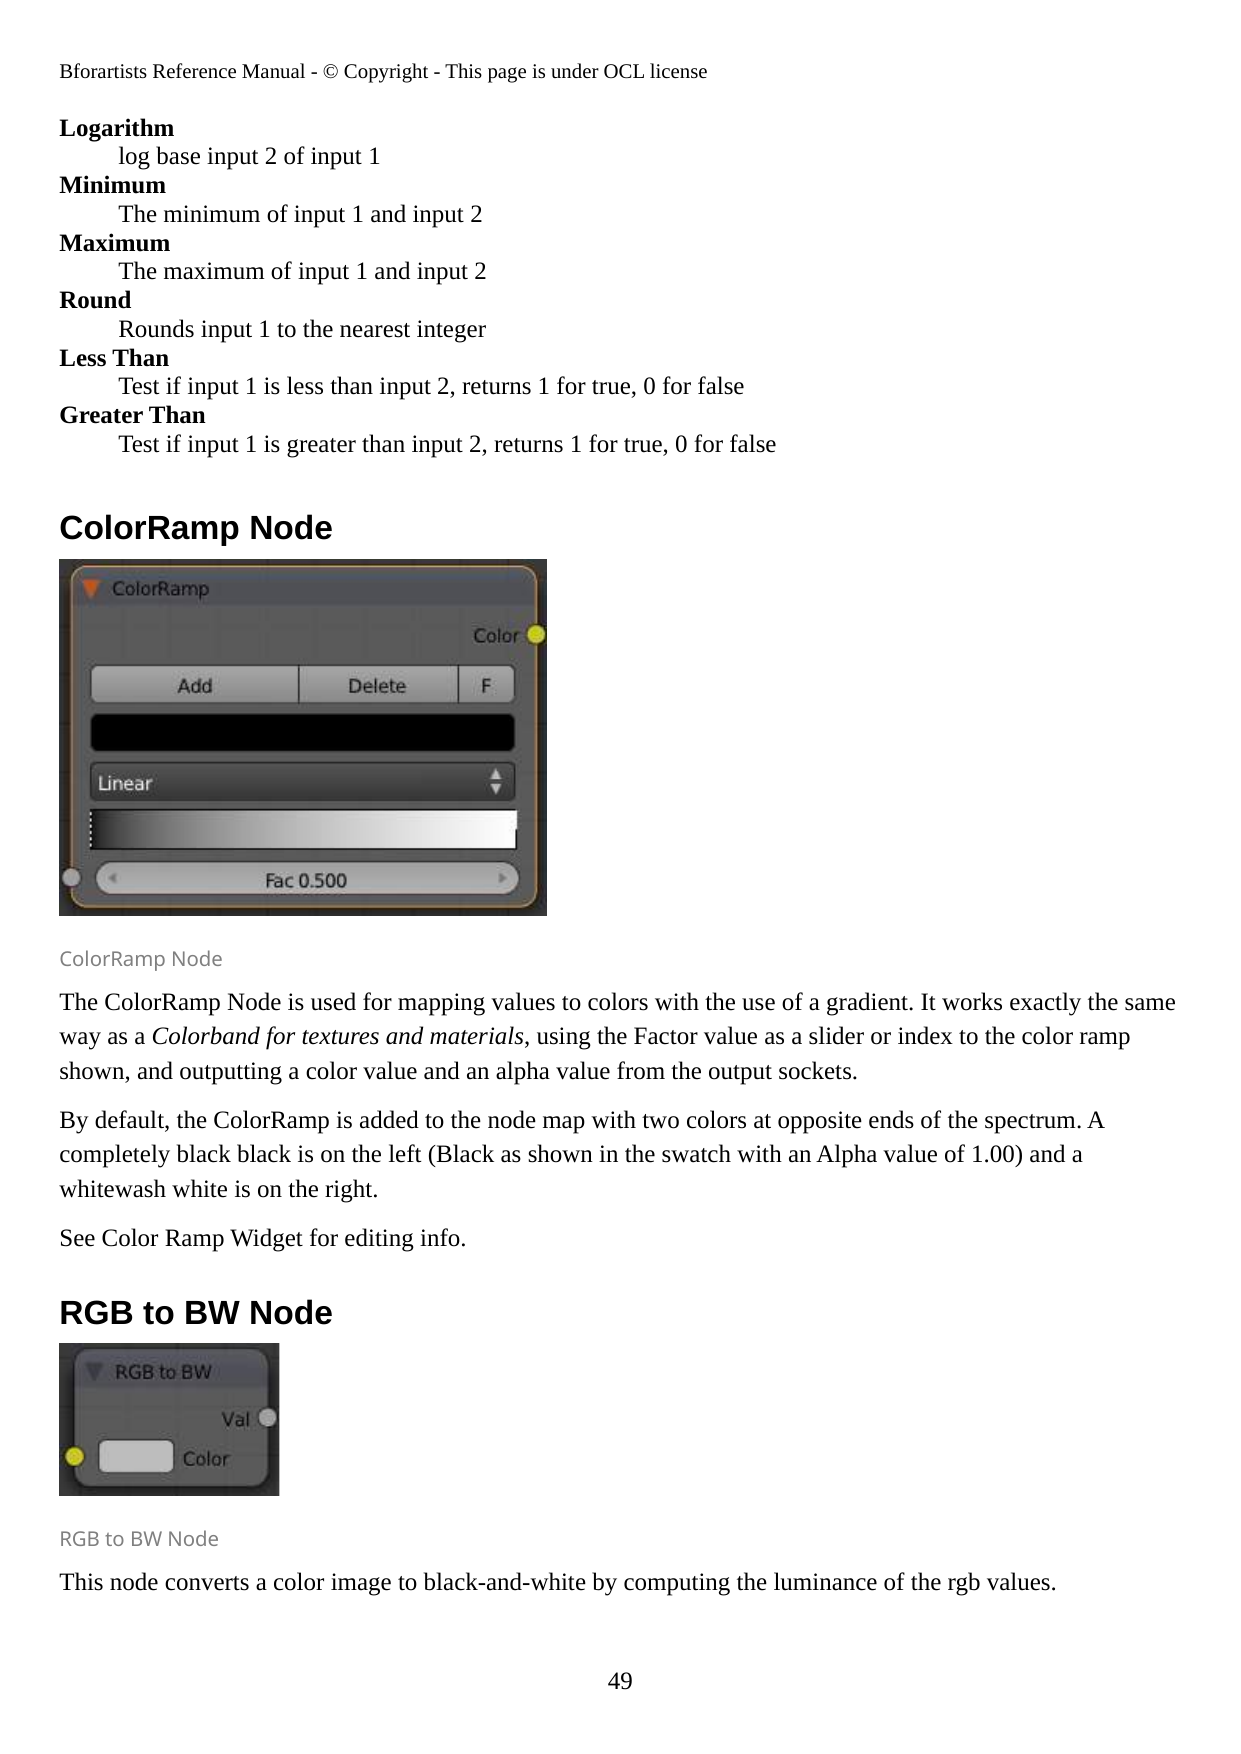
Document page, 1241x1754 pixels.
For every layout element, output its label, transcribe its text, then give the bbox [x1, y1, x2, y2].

list Test if input 1 is greater than input 2, returns 1 for true, 0 for false [118, 429, 1181, 458]
text By default, the ColorRamp is added to the node map with two colors at opposite ends of the spectrum. A completely black black is on the left (Black as shown in the swatch with an Alpha value of 1.00) and a whitewash white is on the right. [59, 1105, 1181, 1202]
subtitle Less Than [59, 343, 1181, 371]
picture [59, 559, 547, 916]
text This node converts a color image to black-and-white by computing the luminance of the rgb values. [59, 1567, 1181, 1596]
text See Color Ramp Widget for editing info. [59, 1223, 1181, 1252]
text RGB to BW Node [59, 1521, 1181, 1553]
subtitle Minimum [59, 170, 1181, 199]
text The ColorRamp Node is used for mapping values to colors with the use of a gradient. It works exactly the same way as a Colorband for textures and materials, using the Factor value as a slider or index to the color ramp shown, and outputting a color value and an alpha value from the output sockets. [59, 987, 1181, 1084]
subtitle Greater Than [59, 400, 1181, 429]
list The minimum of input 1 and input 2 [118, 199, 1181, 228]
subtitle Logarithm [59, 113, 1181, 141]
subtitle RGB to BW Node [59, 1293, 1181, 1331]
list log base input 2 of input 1 [118, 141, 1181, 170]
subtitle Maximum [59, 228, 1181, 256]
subtitle Round [59, 285, 1181, 314]
list Rounds input 1 to the nearest integer [118, 314, 1181, 343]
list The maximum of input 1 and input 2 [118, 256, 1181, 285]
list Test if input 1 is less than input 2, returns 1 for true, 0 for false [118, 371, 1181, 400]
subtitle ColorRamp Node [59, 508, 1181, 547]
text ColorRamp Node [59, 941, 1181, 972]
picture [59, 1343, 280, 1496]
